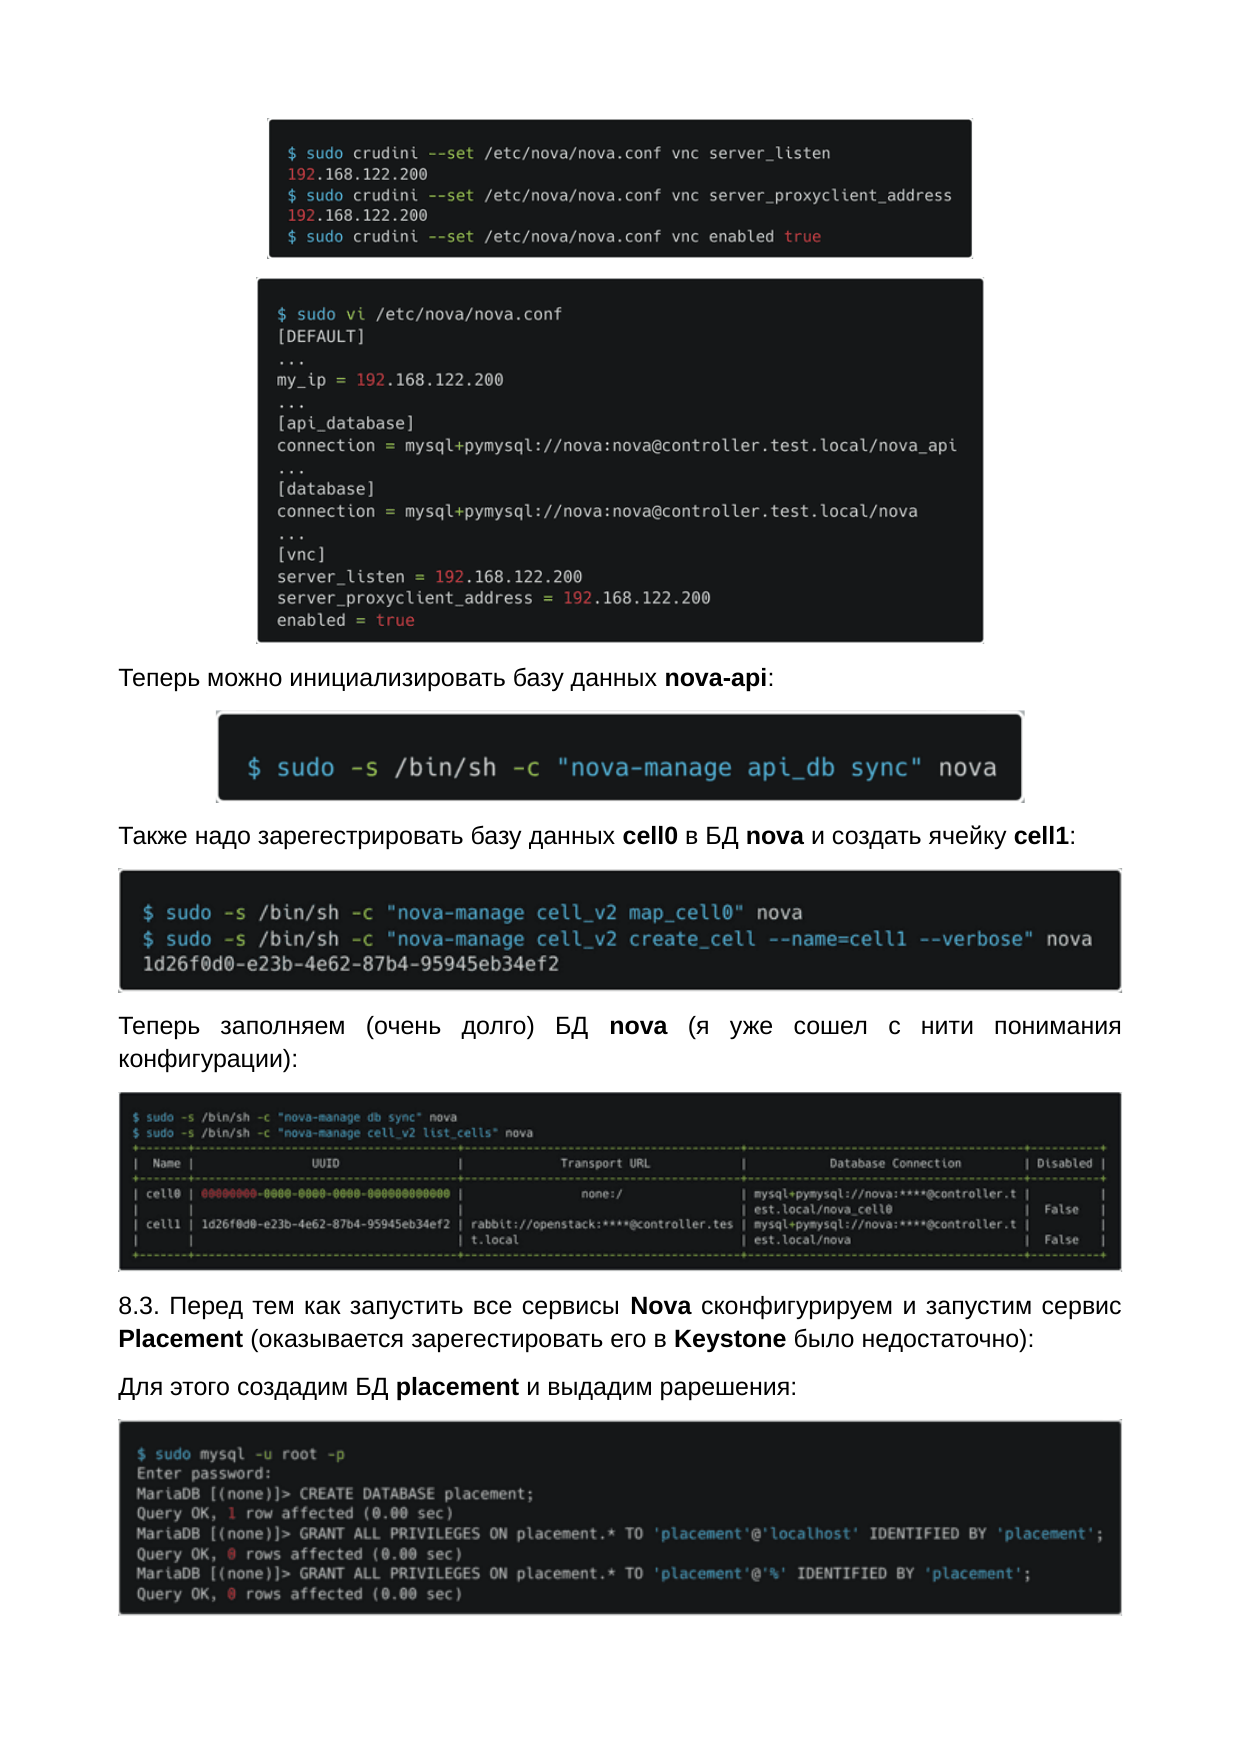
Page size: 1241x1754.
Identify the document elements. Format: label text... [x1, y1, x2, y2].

text Для этого создадим БД placement и выдадим рарешения: [118, 1372, 1122, 1400]
picture [256, 277, 985, 644]
picture [215, 710, 1025, 803]
text Теперь можно инициализировать базу данных nova-api: [118, 663, 1122, 691]
text Теперь заполняем (очень долго) БД nova (я уже сошел с нити понимания конфигурации): [118, 1011, 1122, 1073]
picture [118, 1092, 1123, 1272]
picture [118, 1419, 1123, 1616]
picture [118, 868, 1123, 993]
text Также надо зарегестрировать базу данных cell0 в БД nova и создать ячейку cell1: [118, 821, 1122, 850]
picture [267, 118, 974, 259]
text 8.3. Перед тем как запустить все сервисы Nova сконфигурируем и запустим сервис Placement (оказывается зарегестировать его в Keystone было недостаточно): [118, 1291, 1122, 1353]
